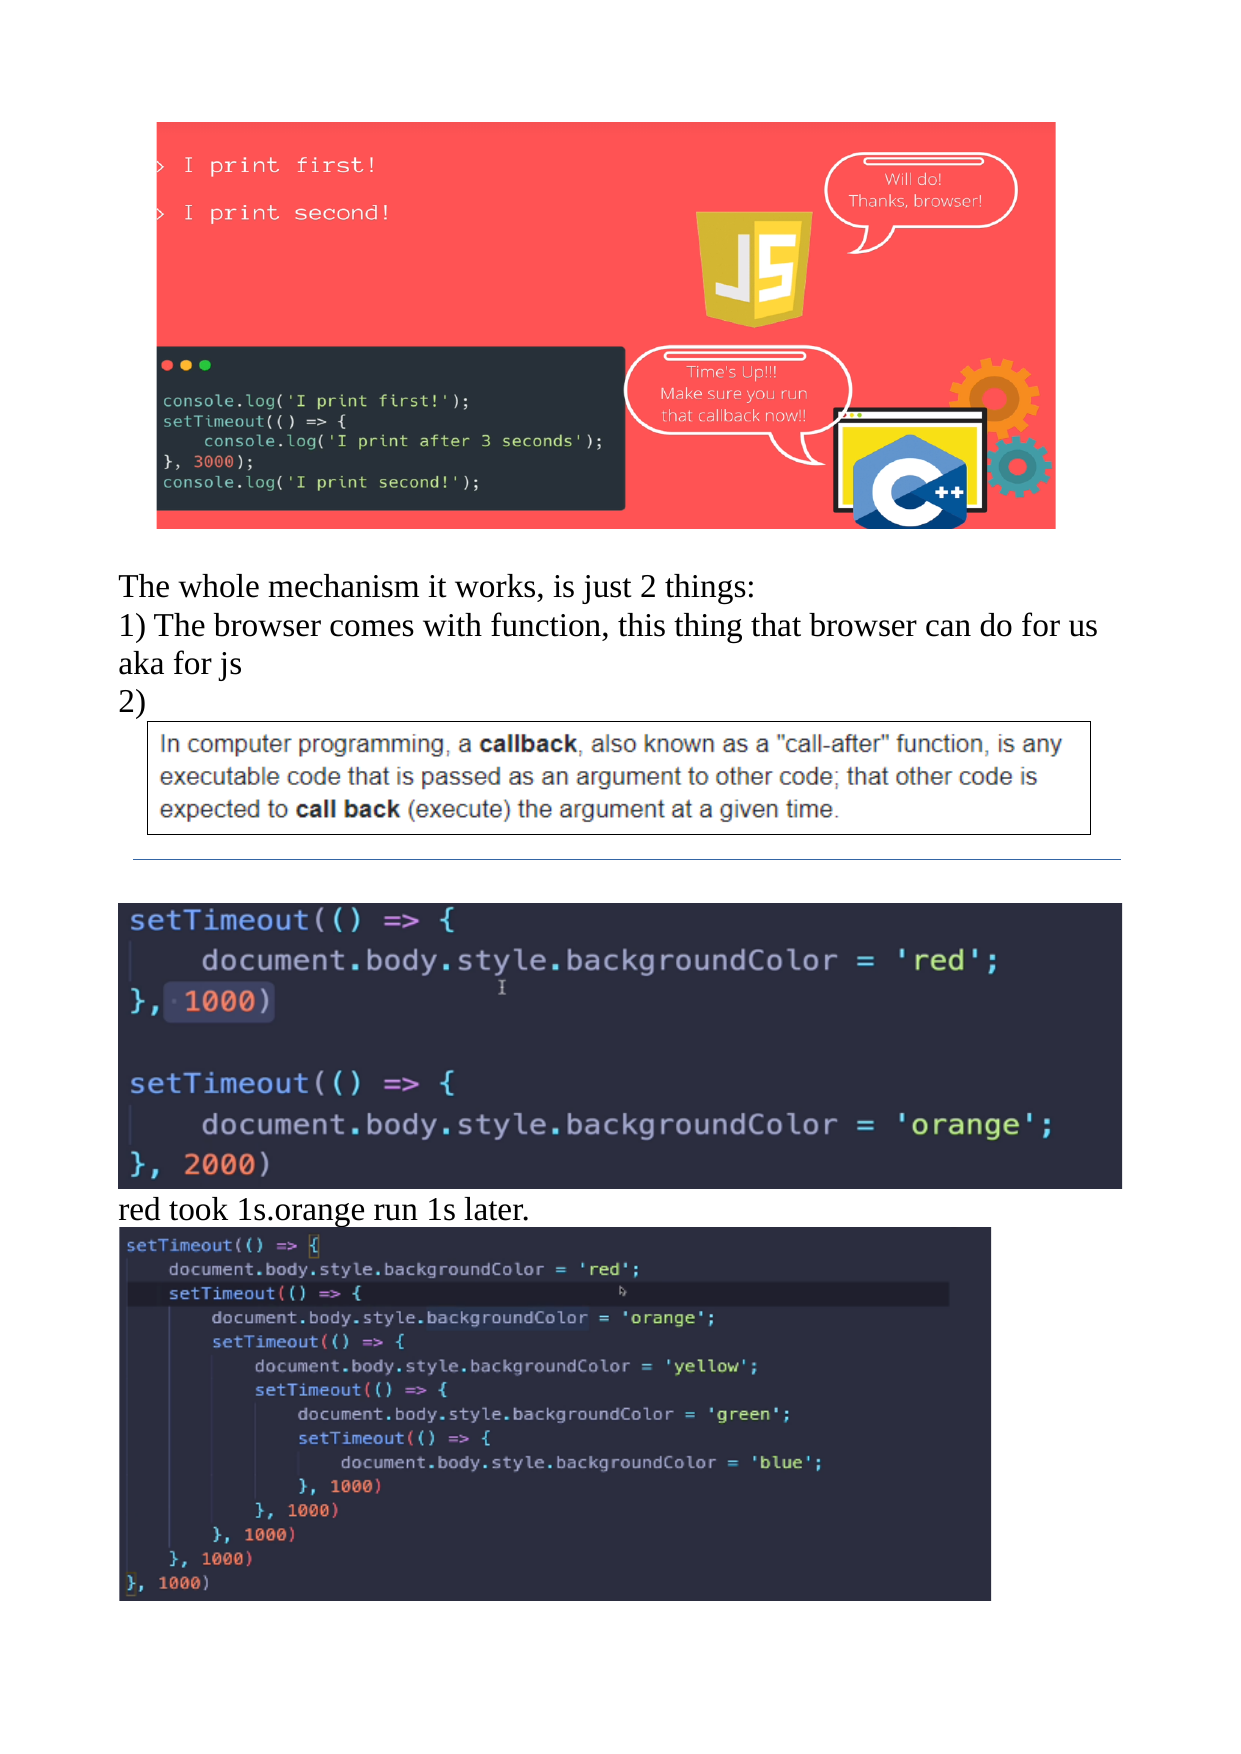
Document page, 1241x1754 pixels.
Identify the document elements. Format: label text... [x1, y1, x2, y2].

picture [118, 903, 1123, 1189]
picture [156, 122, 1056, 529]
text red took 1s.orange run 1s later. [118, 1189, 1122, 1227]
text 1) The browser comes with function, this thing that browser can do for us aka for js [118, 605, 1122, 682]
text 2) [118, 682, 1122, 720]
text [118, 872, 1122, 903]
picture [149, 724, 1088, 831]
picture [119, 1227, 992, 1601]
text The whole mechanism it works, is just 2 things: [118, 567, 1122, 605]
